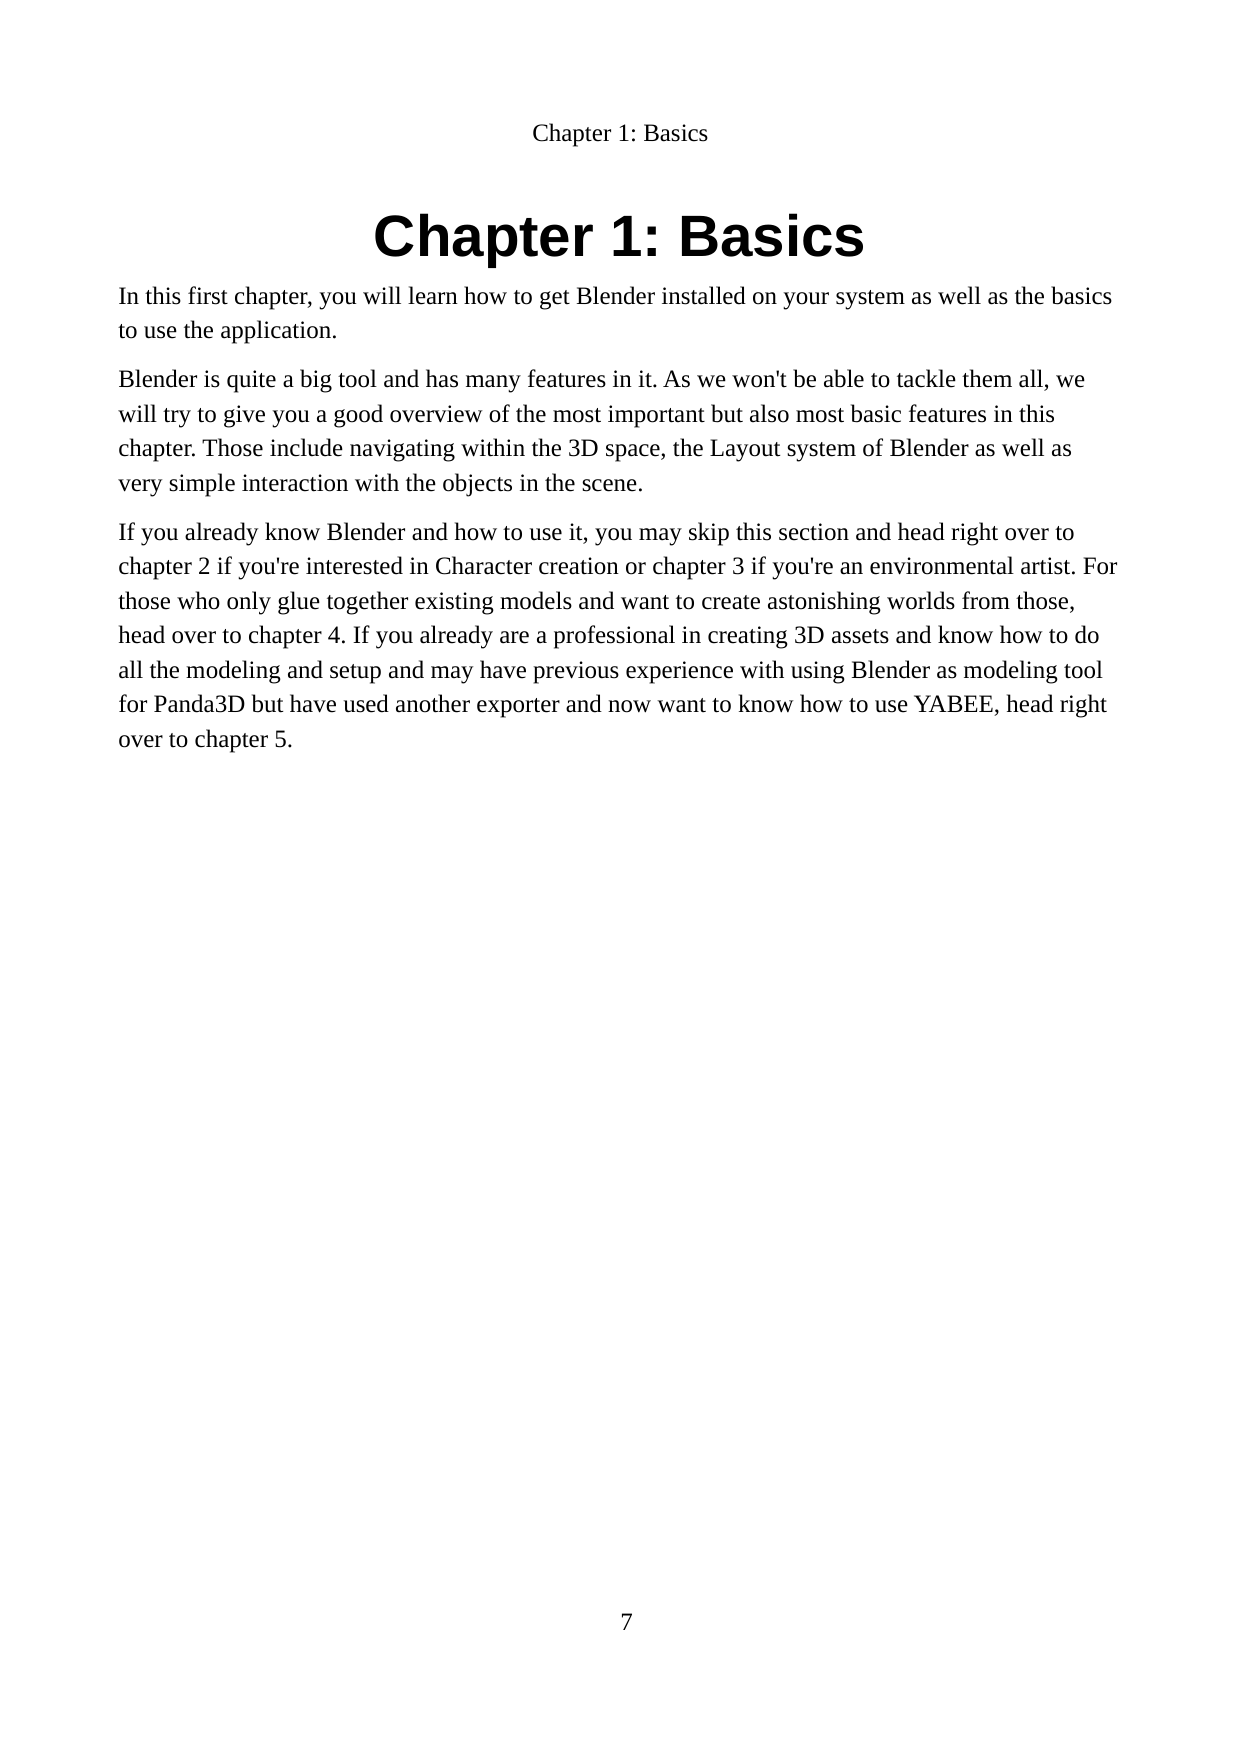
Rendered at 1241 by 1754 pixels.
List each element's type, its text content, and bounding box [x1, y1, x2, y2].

text In this first chapter, you will learn how to get Blender installed on your system as well as the basics to use the application. [118, 281, 1122, 344]
subtitle Chapter 1: Basics [118, 201, 1122, 268]
text If you already know Blender and how to use it, you may skip this section and head right over to chapter 2 if you're interested in Character creation or chapter 3 if you're an environmental artist. For those who only glue together existing models and want to create astonishing worlds from those, head over to chapter 4. If you already are a professional in creating 3D assets and know how to do all the modeling and setup and may have previous experience with using Blender as modeling tool for Panda3D but have used another exporter and now want to know how to use YABEE, head right over to chapter 5. [118, 517, 1122, 753]
text Blender is quite a big tool and has many features in it. As we won't be able to tackle them all, we will try to give you a good overview of the most important but also most basic features in this chapter. Those include navigating within the 3D space, the Layout system of Blender as well as very simple interaction with the objects in the scene. [118, 364, 1122, 497]
